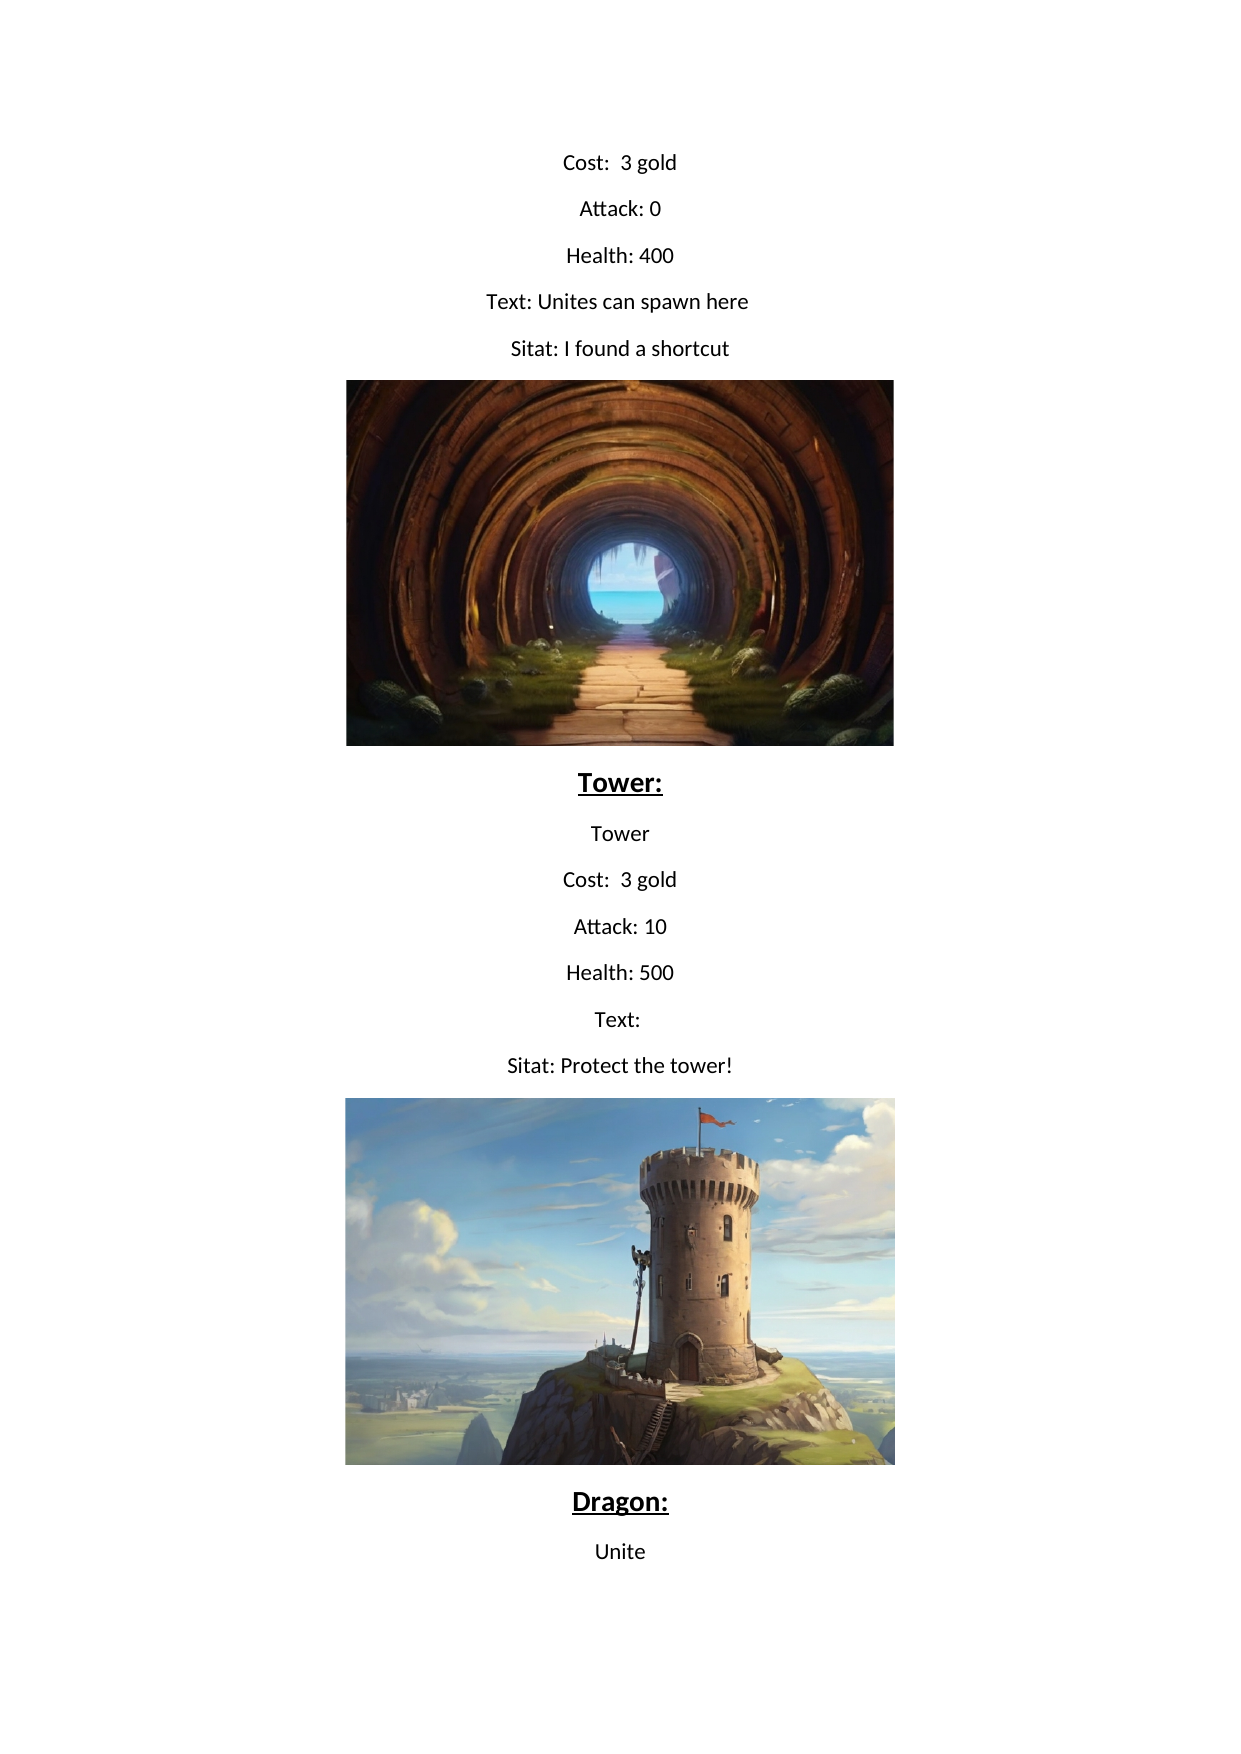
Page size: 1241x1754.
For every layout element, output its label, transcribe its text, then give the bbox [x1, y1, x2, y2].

text Sitat: I found a shortcut [148, 334, 1093, 362]
text Health: 500 [148, 958, 1093, 986]
text Tower [148, 819, 1093, 847]
text Health: 400 [148, 241, 1093, 269]
text Tower: [148, 764, 1093, 799]
text Text: [148, 1005, 1093, 1033]
text Attack: 10 [148, 912, 1093, 940]
text Sitat: Protect the tower! [148, 1051, 1093, 1079]
text Cost: 3 gold [148, 148, 1093, 176]
text Attack: 0 [148, 194, 1093, 222]
text Unite [148, 1537, 1093, 1566]
text Dragon: [148, 1483, 1093, 1518]
text Cost: 3 gold [148, 865, 1093, 893]
text Text: Unites can spawn here [148, 287, 1093, 315]
